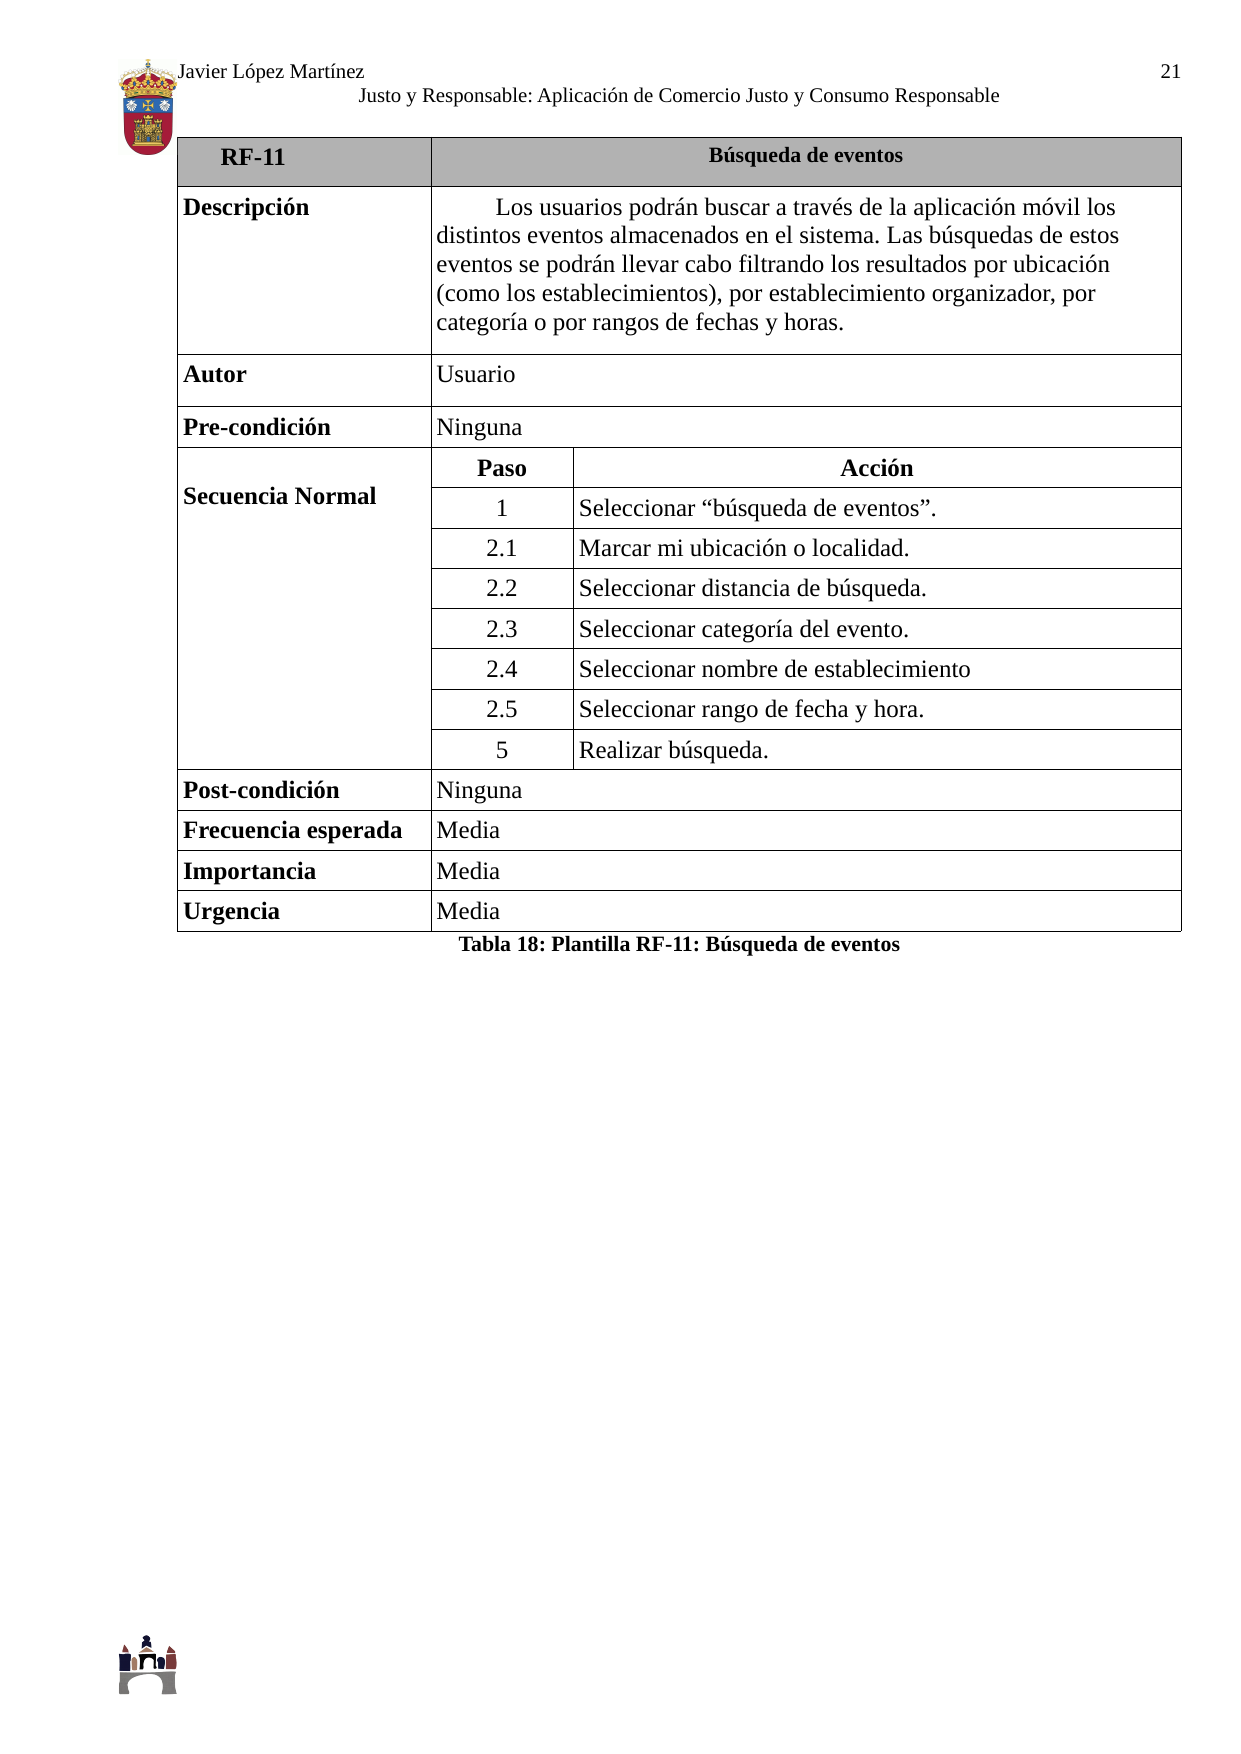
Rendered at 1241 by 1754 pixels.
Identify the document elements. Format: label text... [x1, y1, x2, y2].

table_cell Descripción [178, 187, 431, 354]
table_cell 2.3 [432, 609, 573, 648]
text Tabla 18: Plantilla RF-11: Búsqueda de eventos [177, 932, 1181, 956]
table_cell Los usuarios podrán buscar a través de la aplicación móvil los distintos eventos almacenados en el sistema. Las búsquedas de estos eventos se podrán llevar cabo filtrando los resultados por ubicación (como los establecimientos), por establecimiento organizador, por categoría o por rangos de fechas y horas. [432, 187, 1181, 354]
picture [118, 59, 178, 155]
table_cell Seleccionar “búsqueda de eventos”. [574, 488, 1181, 527]
table_cell Realizar búsqueda. [574, 730, 1181, 769]
table_cell 2.2 [432, 569, 573, 608]
table_cell Ninguna [432, 407, 1181, 447]
table_cell Seleccionar distancia de búsqueda. [574, 569, 1181, 608]
table_cell Media [432, 891, 1181, 931]
table_header [178, 138, 431, 186]
table_cell Marcar mi ubicación o localidad. [574, 529, 1181, 568]
table_cell 2.1 [432, 529, 573, 568]
table_cell Ninguna [432, 770, 1181, 809]
table_cell Media [432, 811, 1181, 850]
table_cell Urgencia [178, 891, 431, 931]
table_cell Acción [574, 448, 1181, 487]
table_cell 1 [432, 488, 573, 527]
table_cell 5 [432, 730, 573, 769]
table_cell Post-condición [178, 770, 431, 809]
table_cell Seleccionar rango de fecha y hora. [574, 690, 1181, 729]
table_cell Importancia [178, 851, 431, 890]
table_cell Frecuencia esperada [178, 811, 431, 850]
table_header Búsqueda de eventos [432, 138, 1181, 186]
table_cell Autor [178, 355, 431, 406]
table_cell Seleccionar nombre de establecimiento [574, 649, 1181, 689]
table_cell Paso [432, 448, 573, 487]
table_cell Secuencia Normal [178, 448, 431, 769]
table_cell Seleccionar categoría del evento. [574, 609, 1181, 648]
table_cell Media [432, 851, 1181, 890]
table_cell 2.4 [432, 649, 573, 689]
table_cell Usuario [432, 355, 1181, 406]
table_cell 2.5 [432, 690, 573, 729]
table_cell Pre-condición [178, 407, 431, 447]
picture [118, 1634, 178, 1695]
